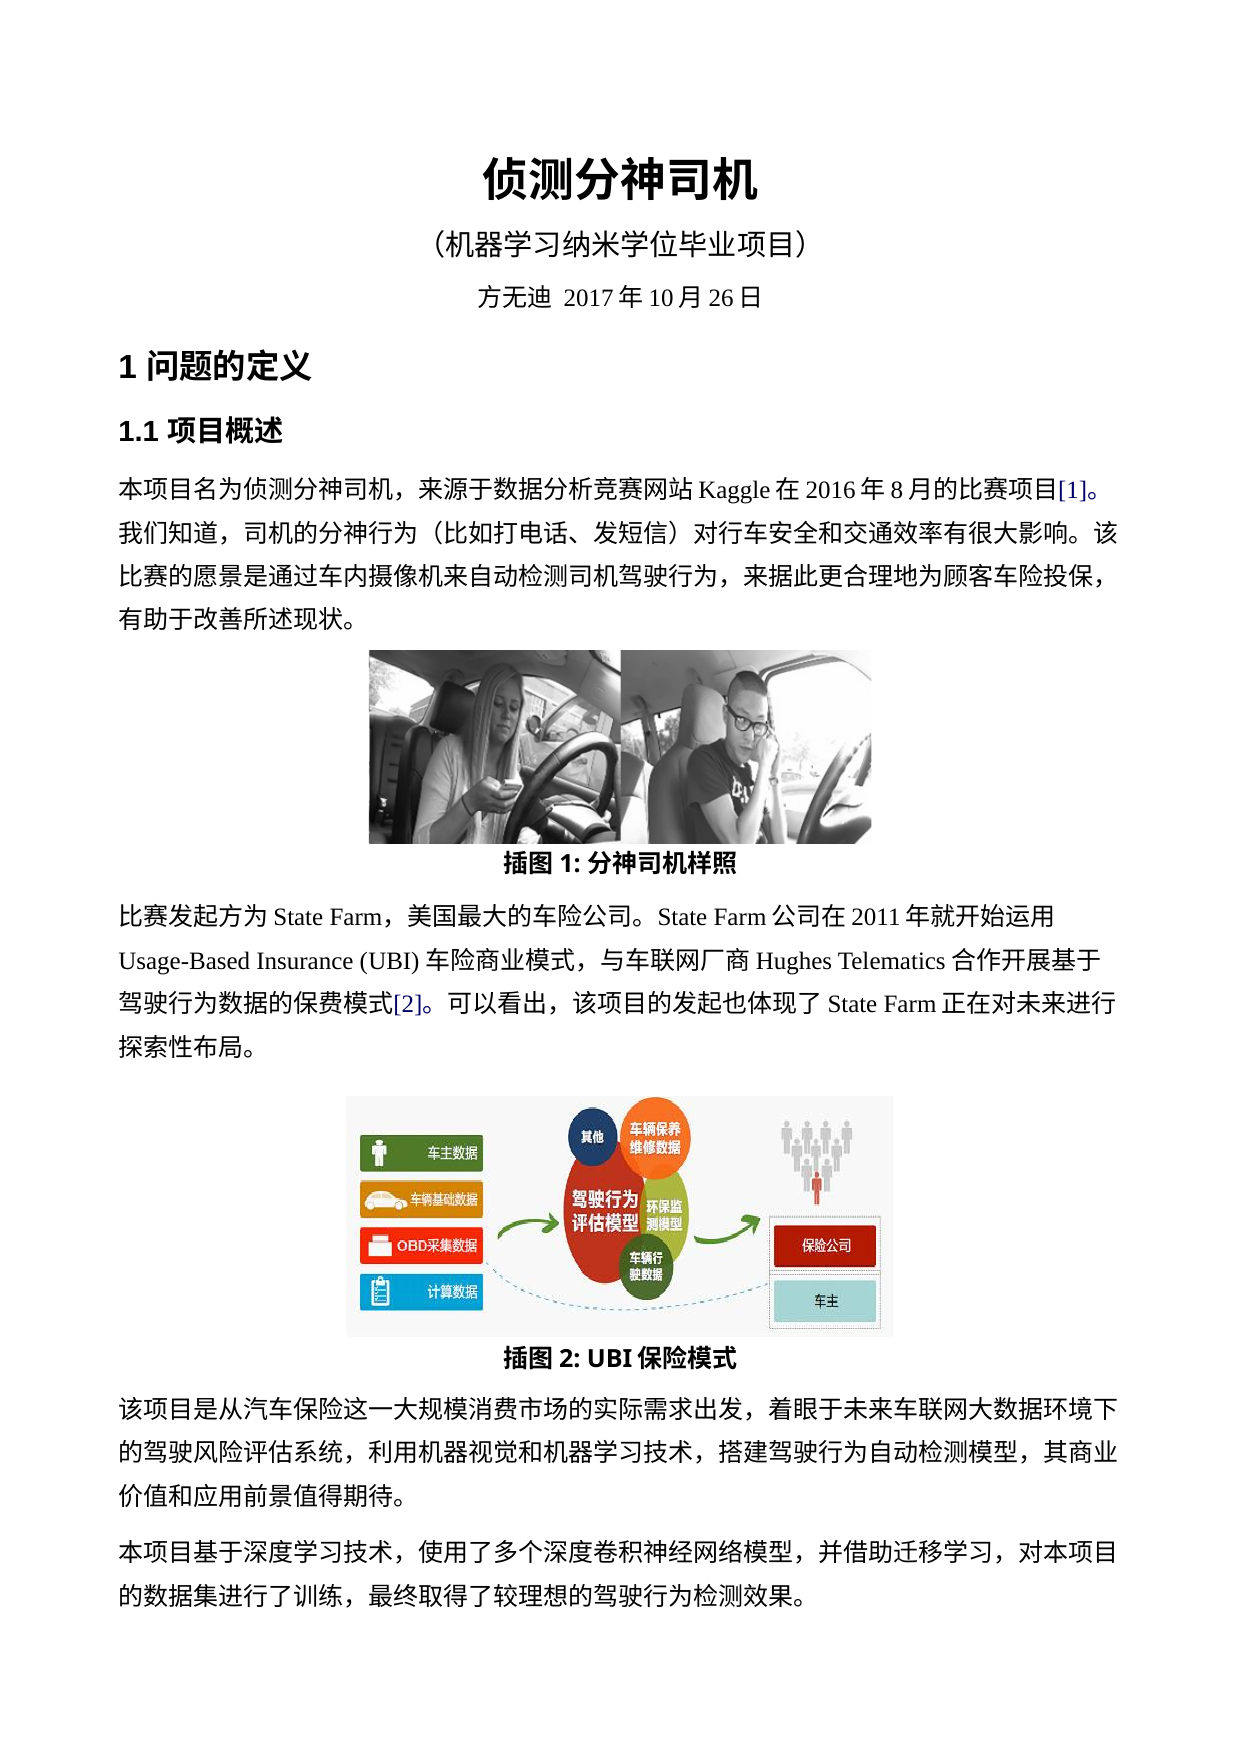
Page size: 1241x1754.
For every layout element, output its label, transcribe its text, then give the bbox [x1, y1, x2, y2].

picture [346, 1096, 894, 1339]
text 比赛发起方为State Farm，美国最大的车险公司。State Farm公司在2011年就开始运用Usage-Based Insurance (UBI) 车险商业模式，与车联网厂商Hughes Telematics合作开展基于驾驶行为数据的保费模式[2]。可以看出，该项目的发起也体现了State Farm正在对未来进行探索性布局。 [118, 656, 1122, 1063]
text [369, 638, 871, 650]
text 插图 2: UBI保险模式 [335, 1096, 905, 1375]
text 该项目是从汽车保险这一大规模消费市场的实际需求出发，着眼于未来车联网大数据环境下的驾驶风险评估系统，利用机器视觉和机器学习技术，搭建驾驶行为自动检测模型，其商业价值和应用前景值得期待。 [118, 1083, 1122, 1512]
text 插图 1: 分神司机样照 [369, 844, 871, 880]
text 本项目基于深度学习技术，使用了多个深度卷积神经网络模型，并借助迁移学习，对本项目的数据集进行了训练，最终取得了较理想的驾驶行为检测效果。 [118, 1533, 1122, 1612]
subtitle 1 问题的定义 [118, 340, 1122, 388]
subtitle （机器学习纳米学位毕业项目） [118, 222, 1122, 264]
subtitle 1.1 项目概述 [118, 408, 1122, 450]
title 侦测分神司机 [118, 143, 1122, 209]
text 本项目名为侦测分神司机，来源于数据分析竞赛网站Kaggle在2016年8月的比赛项目[1]。我们知道，司机的分神行为（比如打电话、发短信）对行车安全和交通效率有很大影响。该比赛的愿景是通过车内摄像机来自动检测司机驾驶行为，来据此更合理地为顾客车险投保，有助于改善所述现状。 [118, 470, 1122, 636]
text 方无迪 2017年10月26日 [118, 277, 1122, 313]
picture [368, 650, 872, 844]
